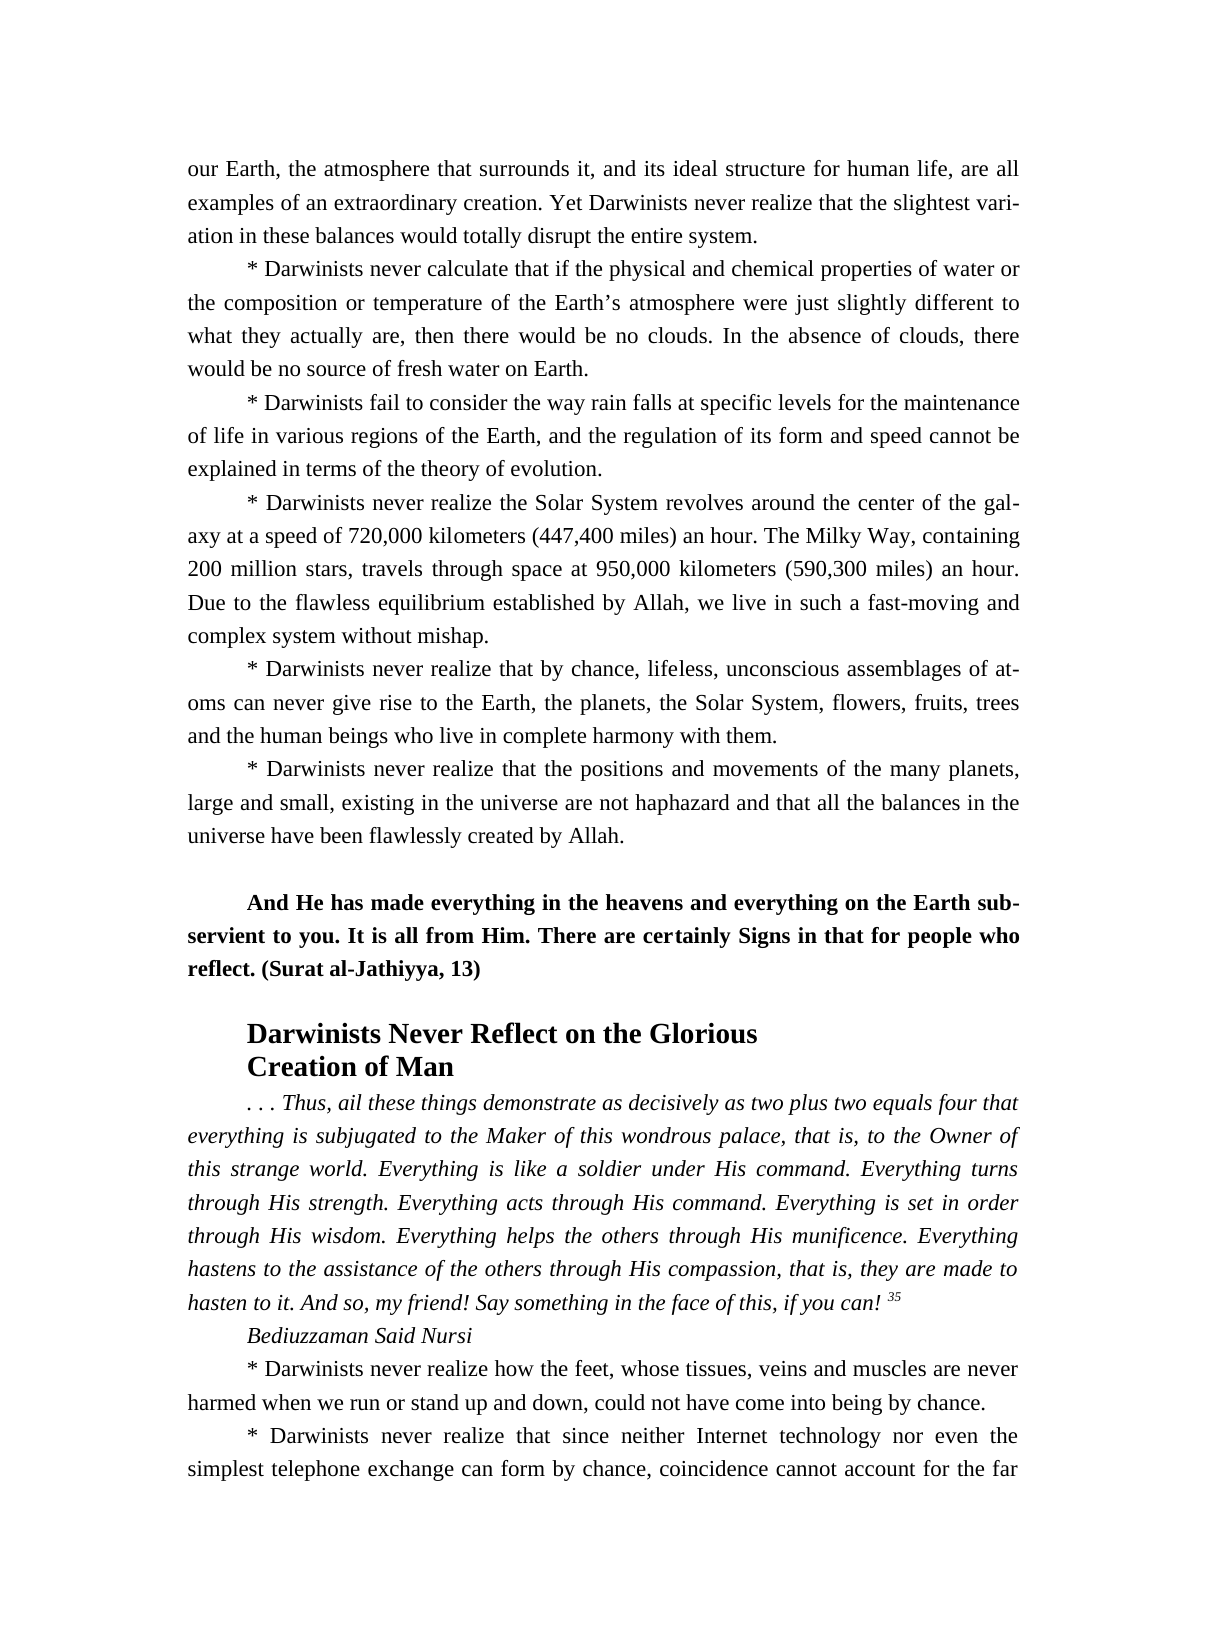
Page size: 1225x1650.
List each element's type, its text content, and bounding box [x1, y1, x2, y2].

text . . . Thus, ail these things demonstrate as decisively as two plus two equals four that everything is subjugated to the Maker of this wondrous palace, that is, to the Owner of this strange world. Everything is like a soldier under His command. Everything turns through His strength. Everything acts through His command. Everything is set in order through His wisdom. Everything helps the others through His munificence. Everything hastens to the assistance of the others through His compassion, that is, they are made to hasten to it. And so, my friend! Say something in the face of this, if you can! 35 [187, 1083, 1020, 1317]
text * Darwinists nev­er re­al­ize that by chance, life­less, un­con­scious as­sem­bla­ges of at­oms can nev­er give rise to the Earth, the plan­ets, the Solar System, flow­ers, fruits, trees and the hu­man be­ings who live in com­plete har­mo­ny with them. [187, 650, 1020, 750]
text Darwinists Never Reflect on the Glorious [187, 1017, 1020, 1050]
text * Darwinists never realize how the feet, whose tissues, veins and muscles are never harmed when we run or stand up and down, could not have come into being by chance. [187, 1350, 1020, 1417]
text And He has made ev­ery­thing in the heav­ens and ev­ery­thing on the Earth sub­serv­i­ent to you. It is all from Him. There are cer­tain­ly Signs in that for peo­ple who re­flect. (Surat al-Jathiyya, 13) [187, 883, 1020, 983]
text * Darwinists nev­er re­al­ize the Solar System re­volves around the cen­ter of the gal­axy at a speed of 720,000 kil­o­me­ters (447,400 miles) an hour. The Milky Way, con­tain­ing 200 mil­lion stars, trav­els through space at 950,000 kil­o­me­ters (590,300 miles) an hour. Due to the flaw­less equi­lib­ri­um es­tab­lished by Allah, we live in such a fast-mov­ing and com­plex sys­tem with­out mis­hap. [187, 483, 1020, 650]
text our Earth, the at­mos­phere that sur­rounds it, and its ide­al struc­ture for hu­man life, are all ex­am­ples of an ex­traor­di­na­ry cre­a­tion. Yet Darwinists nev­er re­al­ize that the slight­est var­i­a­tion in these bal­an­ces would to­tal­ly dis­rupt the en­tire sys­tem. [187, 150, 1020, 250]
text Be­di­uz­za­man Sa­id Nur­si [187, 1317, 1020, 1350]
text * Darwinists nev­er cal­cu­late that if the phys­i­cal and chem­i­cal prop­er­ties of wa­ter or the com­po­si­tion or tem­per­a­ture of the Earth’s at­mos­phere were just slight­ly dif­fer­ent to what they ac­tu­al­ly are, then there would be no clouds. In the ab­sence of clouds, there would be no source of fresh wa­ter on Earth. [187, 250, 1020, 383]
text Creation of Man [187, 1050, 1020, 1083]
text * Darwinists nev­er re­al­ize that the po­si­tions and move­ments of the many plan­ets, large and small, ex­ist­ing in the uni­verse are not hap­haz­ard and that all the bal­an­ces in the uni­verse have been flaw­less­ly cre­at­ed by Allah. [187, 750, 1020, 850]
text * Darwinists never realize that since neither Internet technology nor even the simplest telephone exchange can form by chance, coincidence cannot account for the far [187, 1417, 1020, 1483]
text * Darwinists fail to con­sid­er the way rain falls at spe­cif­ic lev­els for the main­te­nance of life in var­i­ous re­gions of the Earth, and the reg­u­la­tion of its form and speed can­not be ex­plained in terms of the the­o­ry of ev­o­lu­tion. [187, 383, 1020, 483]
